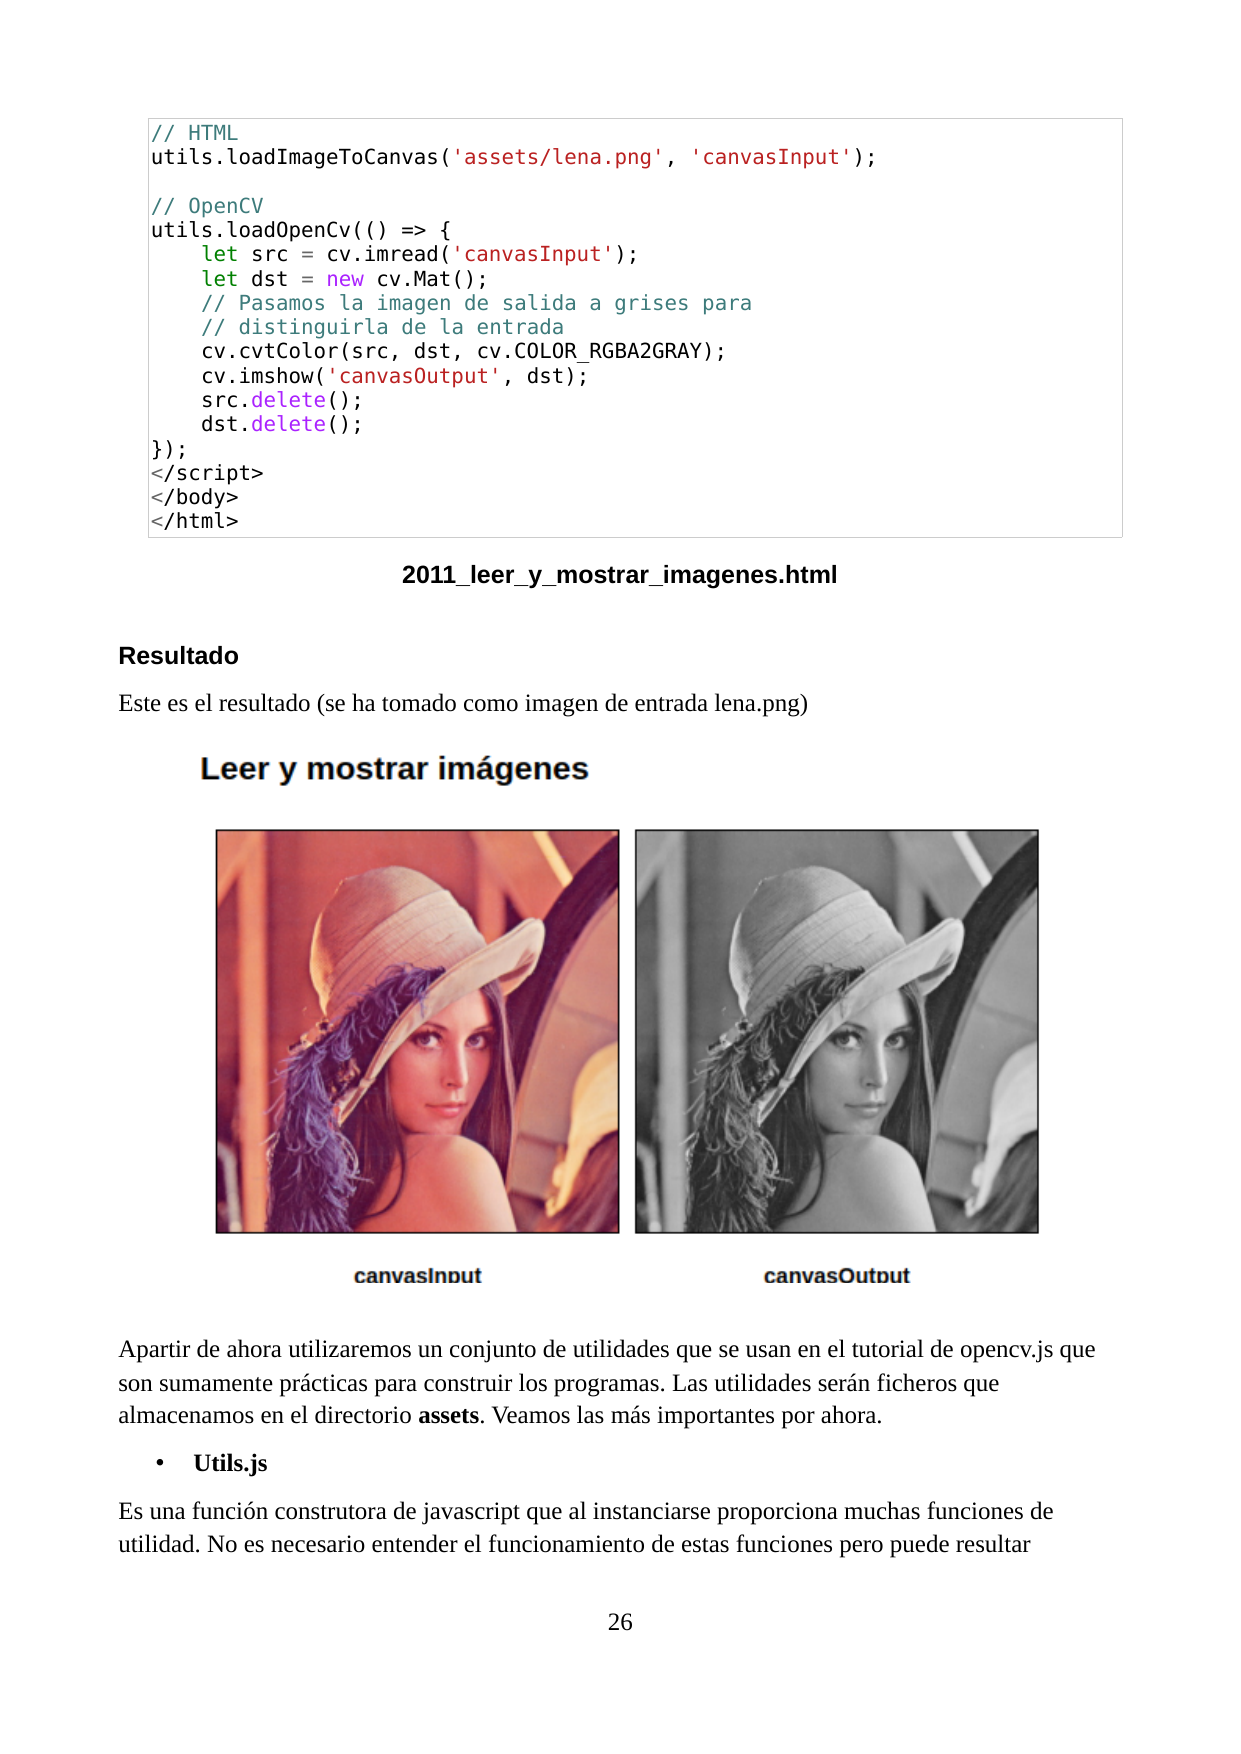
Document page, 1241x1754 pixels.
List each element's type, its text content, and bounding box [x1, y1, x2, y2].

text utils.loadOpenCv(() => { [149, 215, 1122, 239]
text // HTML [149, 119, 1122, 142]
text utils.loadImageToCanvas('assets/lena.png', 'canvasInput'); [149, 142, 1122, 170]
text let dst = new cv.Mat(); [149, 264, 1122, 288]
text // OpenCV [149, 191, 1122, 215]
text </script> [149, 458, 1122, 482]
text 2011_leer_y_mostrar_imagenes.html [118, 560, 1122, 589]
text }); [149, 434, 1122, 458]
text cv.cvtColor(src, dst, cv.COLOR_RGBA2GRAY); [149, 337, 1122, 361]
text // Pasamos la imagen de salida a grises para [149, 288, 1122, 312]
text src.delete(); [149, 385, 1122, 409]
text cv.imshow('canvasOutput', dst); [149, 361, 1122, 385]
text </body> [149, 482, 1122, 506]
list Utils.js [156, 1448, 1122, 1477]
text let src = cv.imread('canvasInput'); [149, 239, 1122, 264]
text Este es el resultado (se ha tomado como imagen de entrada lena.png) [118, 688, 1122, 717]
text Apartir de ahora utilizaremos un conjunto de utilidades que se usan en el tutorial de opencv.js que son sumamente prácticas para construir los programas. Las utilidades serán ficheros que almacenamos en el directorio assets. Veamos las más importantes por ahora. [118, 1334, 1122, 1429]
text </html> [149, 506, 1122, 537]
text dst.delete(); [149, 409, 1122, 434]
text // distinguirla de la entrada [149, 312, 1122, 337]
text Resultado [118, 641, 1122, 669]
text Es una función construtora de javascript que al instanciarse proporciona muchas funciones de utilidad. No es necesario entender el funcionamiento de estas funciones pero puede resultar [118, 1496, 1122, 1558]
picture [191, 742, 1049, 1283]
